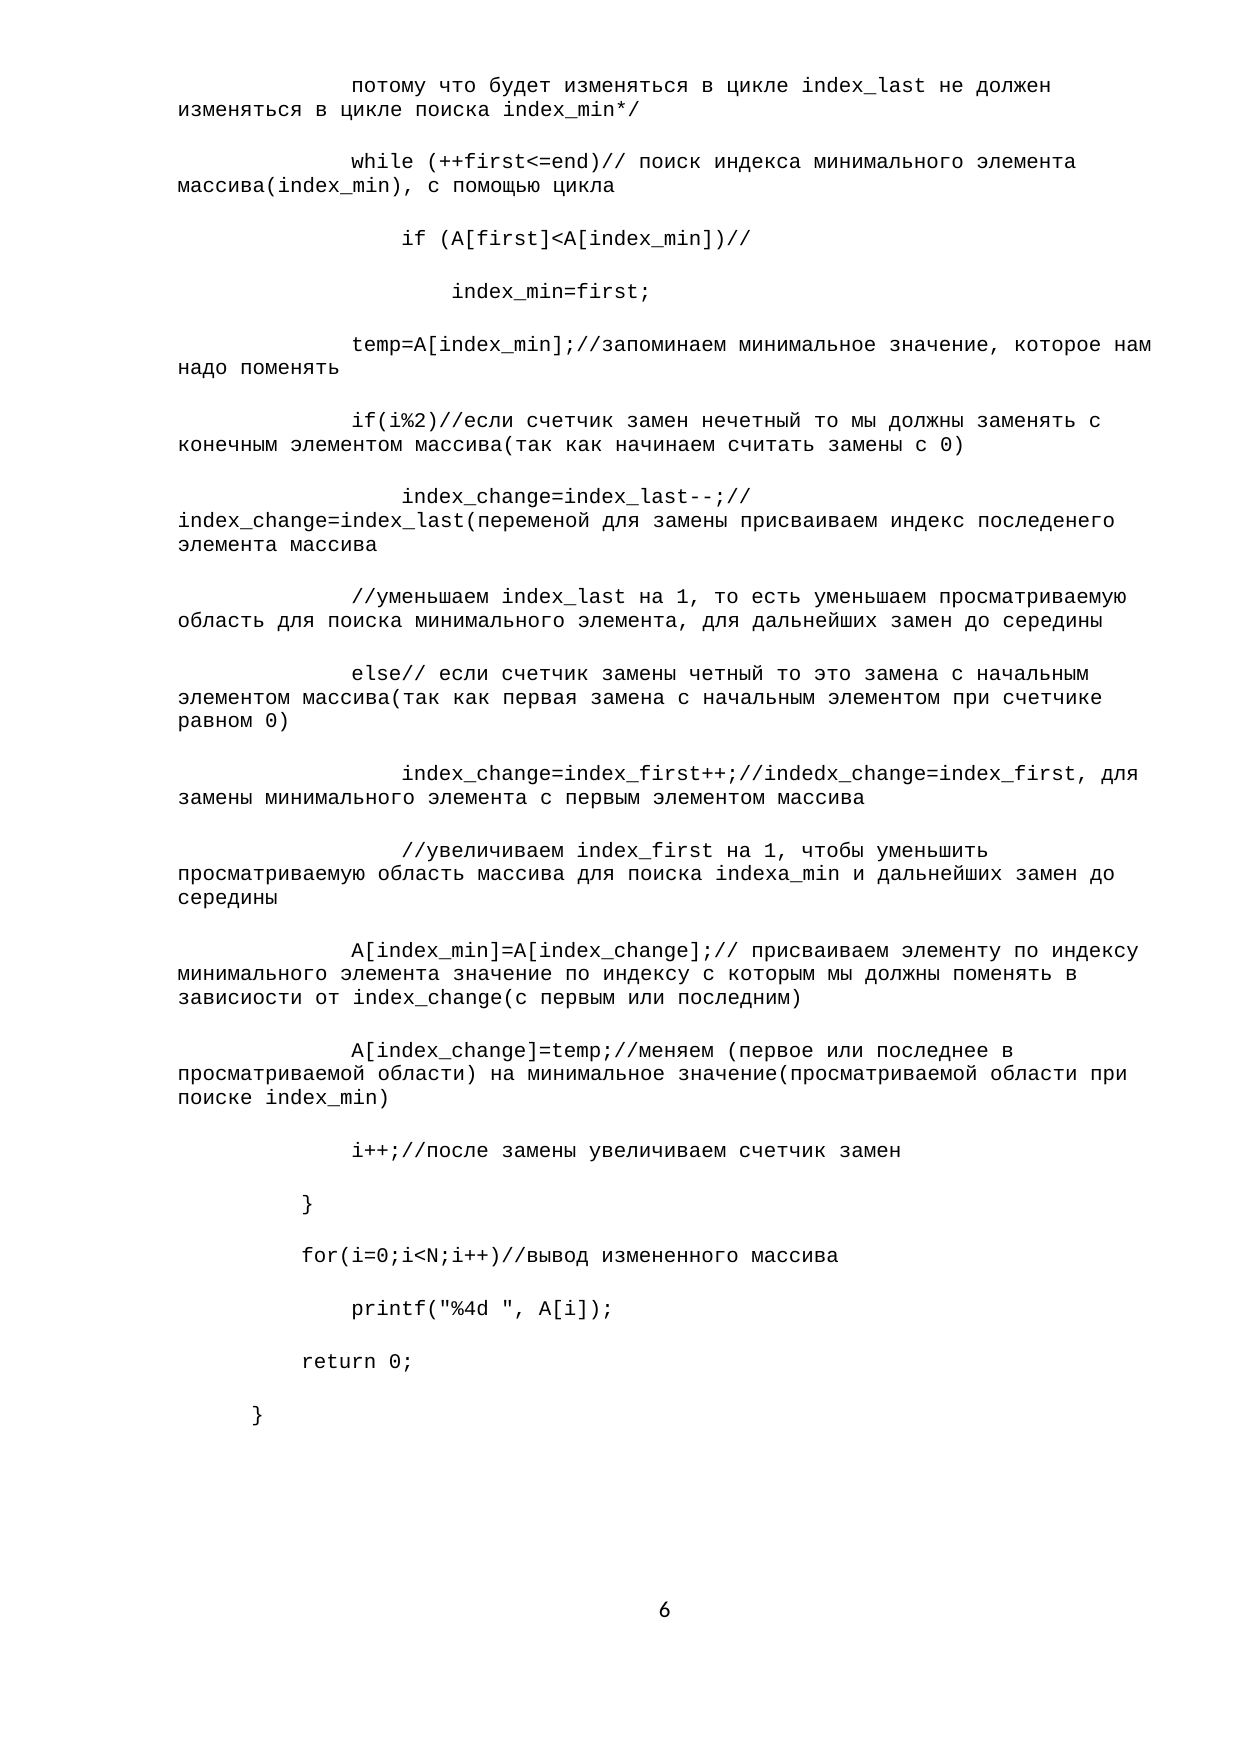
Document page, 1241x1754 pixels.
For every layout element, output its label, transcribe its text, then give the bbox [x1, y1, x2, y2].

text потому что будет изменяться в цикле index_last не должен изменяться в цикле поиска index_min*/ [177, 75, 1152, 122]
text else// если счетчик замены четный то это замена с начальным элементом массива(так как первая замена с начальным элементом при счетчике равном 0) [177, 663, 1152, 734]
text return 0; [177, 1351, 1152, 1375]
text temp=A[index_min];//запоминаем минимальное значение, которое нам надо поменять [177, 333, 1152, 381]
text } [177, 1193, 1152, 1216]
text if(i%2)//если счетчик замен нечетный то мы должны заменять с конечным элементом массива(так как начинаем считать замены с 0) [177, 410, 1152, 457]
text A[index_min]=A[index_change];// присваиваем элементу по индексу минимального элемента значение по индексу с которым мы должны поменять в зависиости от index_change(с первым или последним) [177, 940, 1152, 1011]
text } [177, 1404, 1152, 1428]
text i++;//после замены увеличиваем счетчик замен [177, 1140, 1152, 1163]
text printf("%4d ", A[i]); [177, 1298, 1152, 1322]
text index_min=first; [177, 281, 1152, 304]
text index_change=index_first++;//indedx_change=index_first, для замены минимального элемента с первым элементом массива [177, 763, 1152, 810]
text //увеличиваем index_first на 1, чтобы уменьшить просматриваемую область массива для поиска indexa_min и дальнейших замен до середины [177, 839, 1152, 911]
text A[index_change]=temp;//меняем (первое или последнее в просматриваемой области) на минимальное значение(просматриваемой области при поиске index_min) [177, 1040, 1152, 1111]
text while (++first<=end)// поиск индекса минимального элемента массива(index_min), с помощью цикла [177, 151, 1152, 199]
text for(i=0;i<N;i++)//вывод измененного массива [177, 1246, 1152, 1269]
text //уменьшаем index_last на 1, то есть уменьшаем просматриваемую область для поиска минимального элемента, для дальнейших замен до середины [177, 587, 1152, 634]
text if (A[first]<A[index_min])// [177, 228, 1152, 252]
text index_change=index_last--;// index_change=index_last(переменой для замены присваиваем индекс последенего элемента массива [177, 486, 1152, 557]
